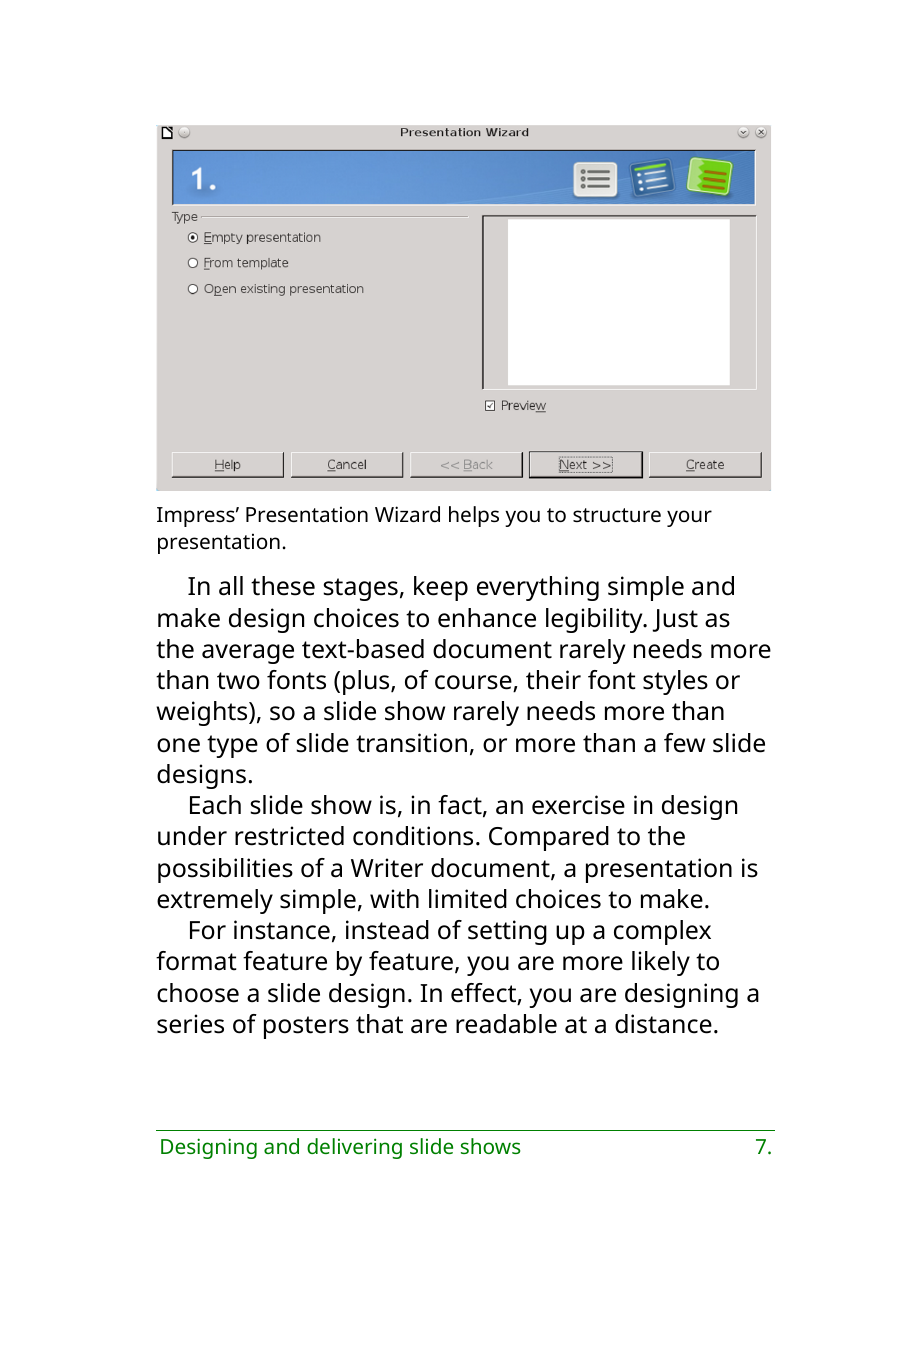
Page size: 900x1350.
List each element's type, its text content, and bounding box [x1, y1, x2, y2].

table_cell Impress’ Presentation Wizard helps you to structure your presentation. [156, 493, 775, 555]
text For instance, instead of setting up a complex format feature by feature, you are more likely to choose a slide design. In effect, you are designing a series of posters that are readable at a distance. [156, 914, 775, 1039]
text In all these stages, keep everything simple and make design choices to enhance legibility. Just as the average text-based document rarely needs more than two fonts (plus, of course, their font styles or weights), so a slide show rarely needs more than one type of slide transition, or more than a few slide designs. [156, 571, 775, 789]
text Each slide show is, in fact, an exercise in design under restricted conditions. Compared to the possibilities of a Writer document, a presentation is extremely simple, with limited choices to make. [156, 789, 775, 914]
table_header [156, 125, 775, 493]
picture [156, 125, 772, 491]
